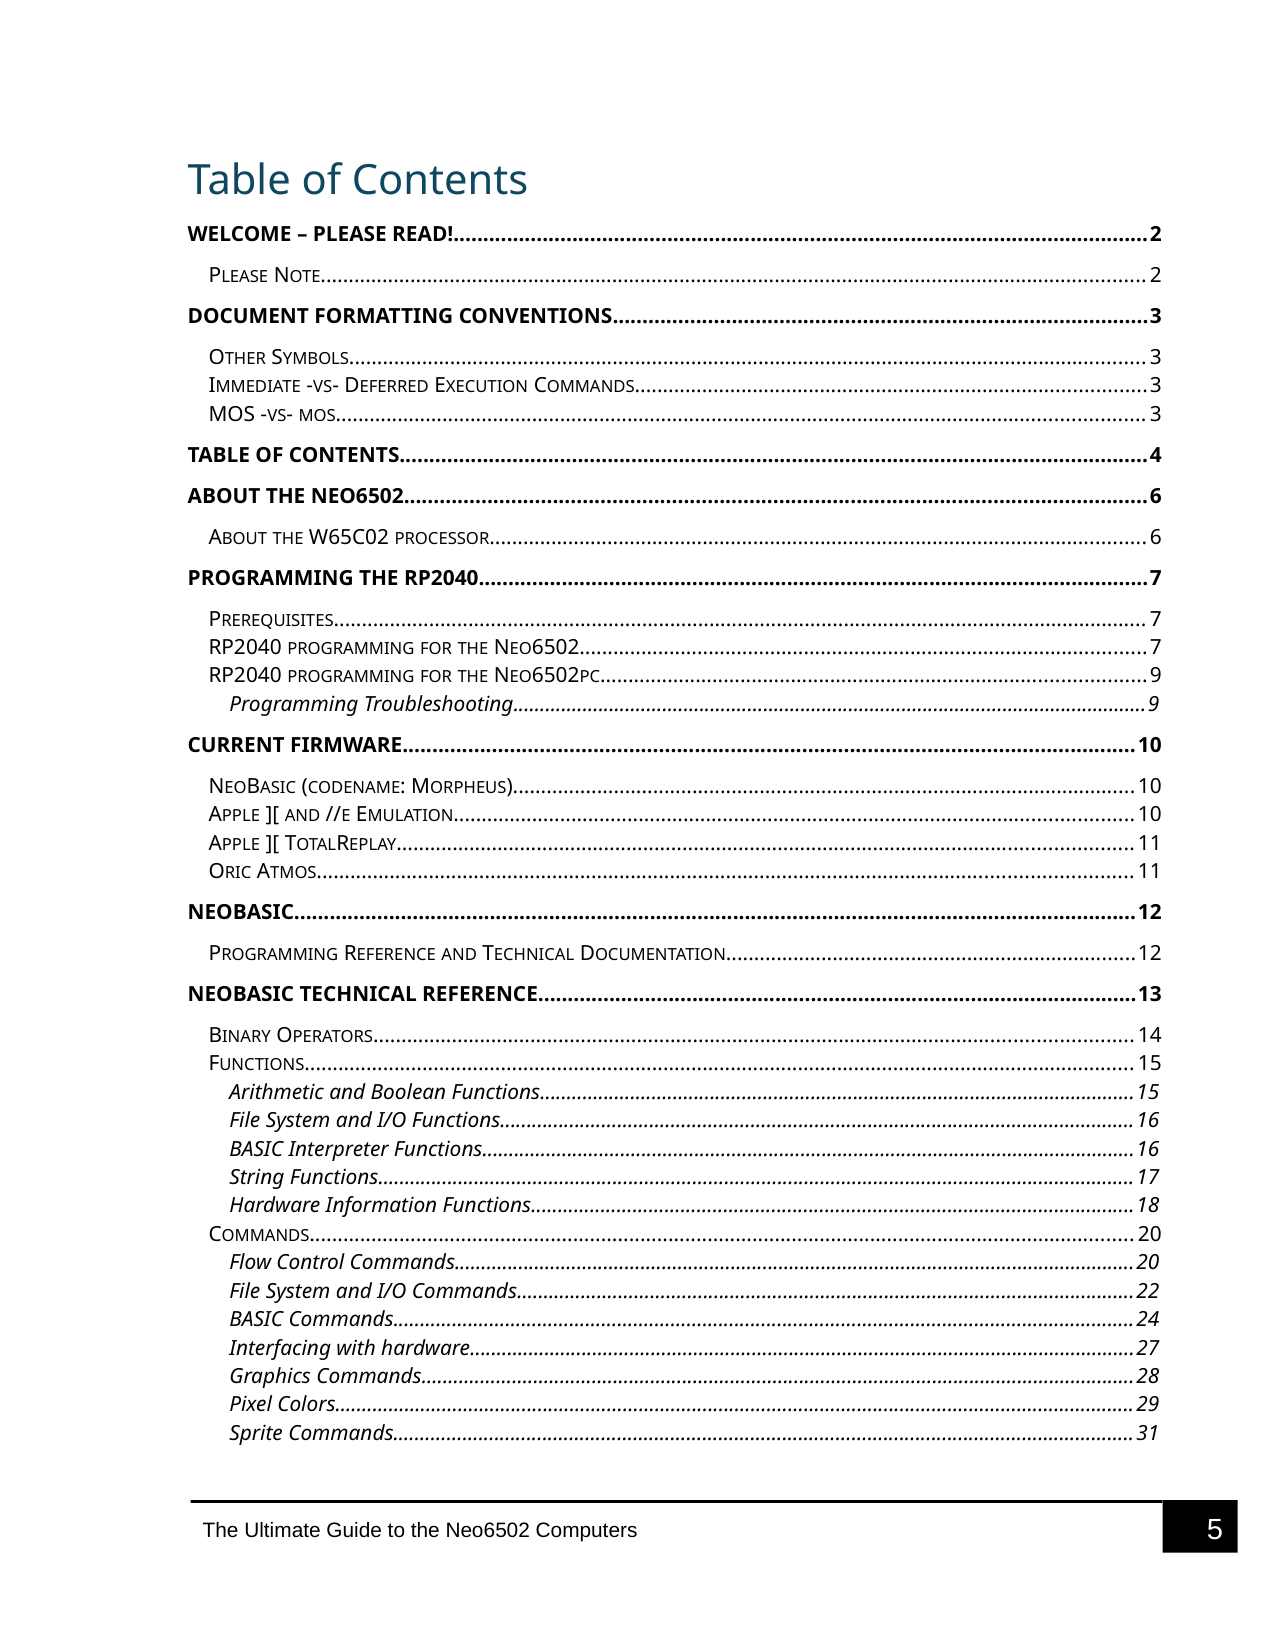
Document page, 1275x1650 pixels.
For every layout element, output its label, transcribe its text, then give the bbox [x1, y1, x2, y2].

text Arithmetic and Boolean Functions 15 [229, 1077, 1162, 1105]
text Sprite Commands 31 [229, 1418, 1162, 1446]
text RP2040 programming for the Neo6502 7 [208, 632, 1162, 661]
text Prerequisites 7 [208, 604, 1162, 632]
text File System and I/O Functions 16 [229, 1105, 1162, 1134]
text Welcome – please read! 2 [187, 219, 1162, 248]
text Other Symbols 3 [208, 342, 1162, 371]
text Immediate -vs- Deferred Execution Commands 3 [208, 371, 1162, 399]
text Functions 15 [208, 1048, 1162, 1077]
text String Functions 17 [229, 1162, 1162, 1191]
text Hardware Information Functions 18 [229, 1191, 1162, 1219]
text About the W65C02 processor 6 [208, 522, 1162, 550]
text Document Formatting Conventions 3 [187, 301, 1162, 329]
text Programming Reference and Technical Documentation 12 [208, 938, 1162, 966]
text NeoBASIC Technical Reference 13 [187, 979, 1162, 1007]
text Apple ][ TotalReplay 11 [208, 828, 1162, 856]
text Graphics Commands 28 [229, 1361, 1162, 1389]
text Table of Contents 4 [187, 440, 1162, 468]
text MOS -vs- mos 3 [208, 399, 1162, 427]
text Programming Troubleshooting 9 [229, 689, 1162, 717]
text Flow Control Commands 20 [229, 1247, 1162, 1276]
text BASIC Interpreter Functions 16 [229, 1134, 1162, 1162]
text Programming the RP2040 7 [187, 563, 1162, 591]
text Oric Atmos 11 [208, 856, 1162, 884]
text BASIC Commands 24 [229, 1304, 1162, 1333]
text NeoBASIC 12 [187, 897, 1162, 926]
text Commands 20 [208, 1219, 1162, 1247]
text Pixel Colors 29 [229, 1389, 1162, 1418]
text Binary Operators 14 [208, 1020, 1162, 1048]
subtitle Table of Contents [187, 150, 1162, 207]
text Apple ][ and //e Emulation 10 [208, 799, 1162, 828]
text Please Note 2 [208, 260, 1162, 289]
text File System and I/O Commands 22 [229, 1276, 1162, 1304]
text Interfacing with hardware 27 [229, 1333, 1162, 1361]
text RP2040 programming for the Neo6502pc 9 [208, 661, 1162, 689]
text Current Firmware 10 [187, 730, 1162, 758]
text NeoBasic (codename: Morpheus) 10 [208, 771, 1162, 799]
text About the Neo6502 6 [187, 481, 1162, 509]
